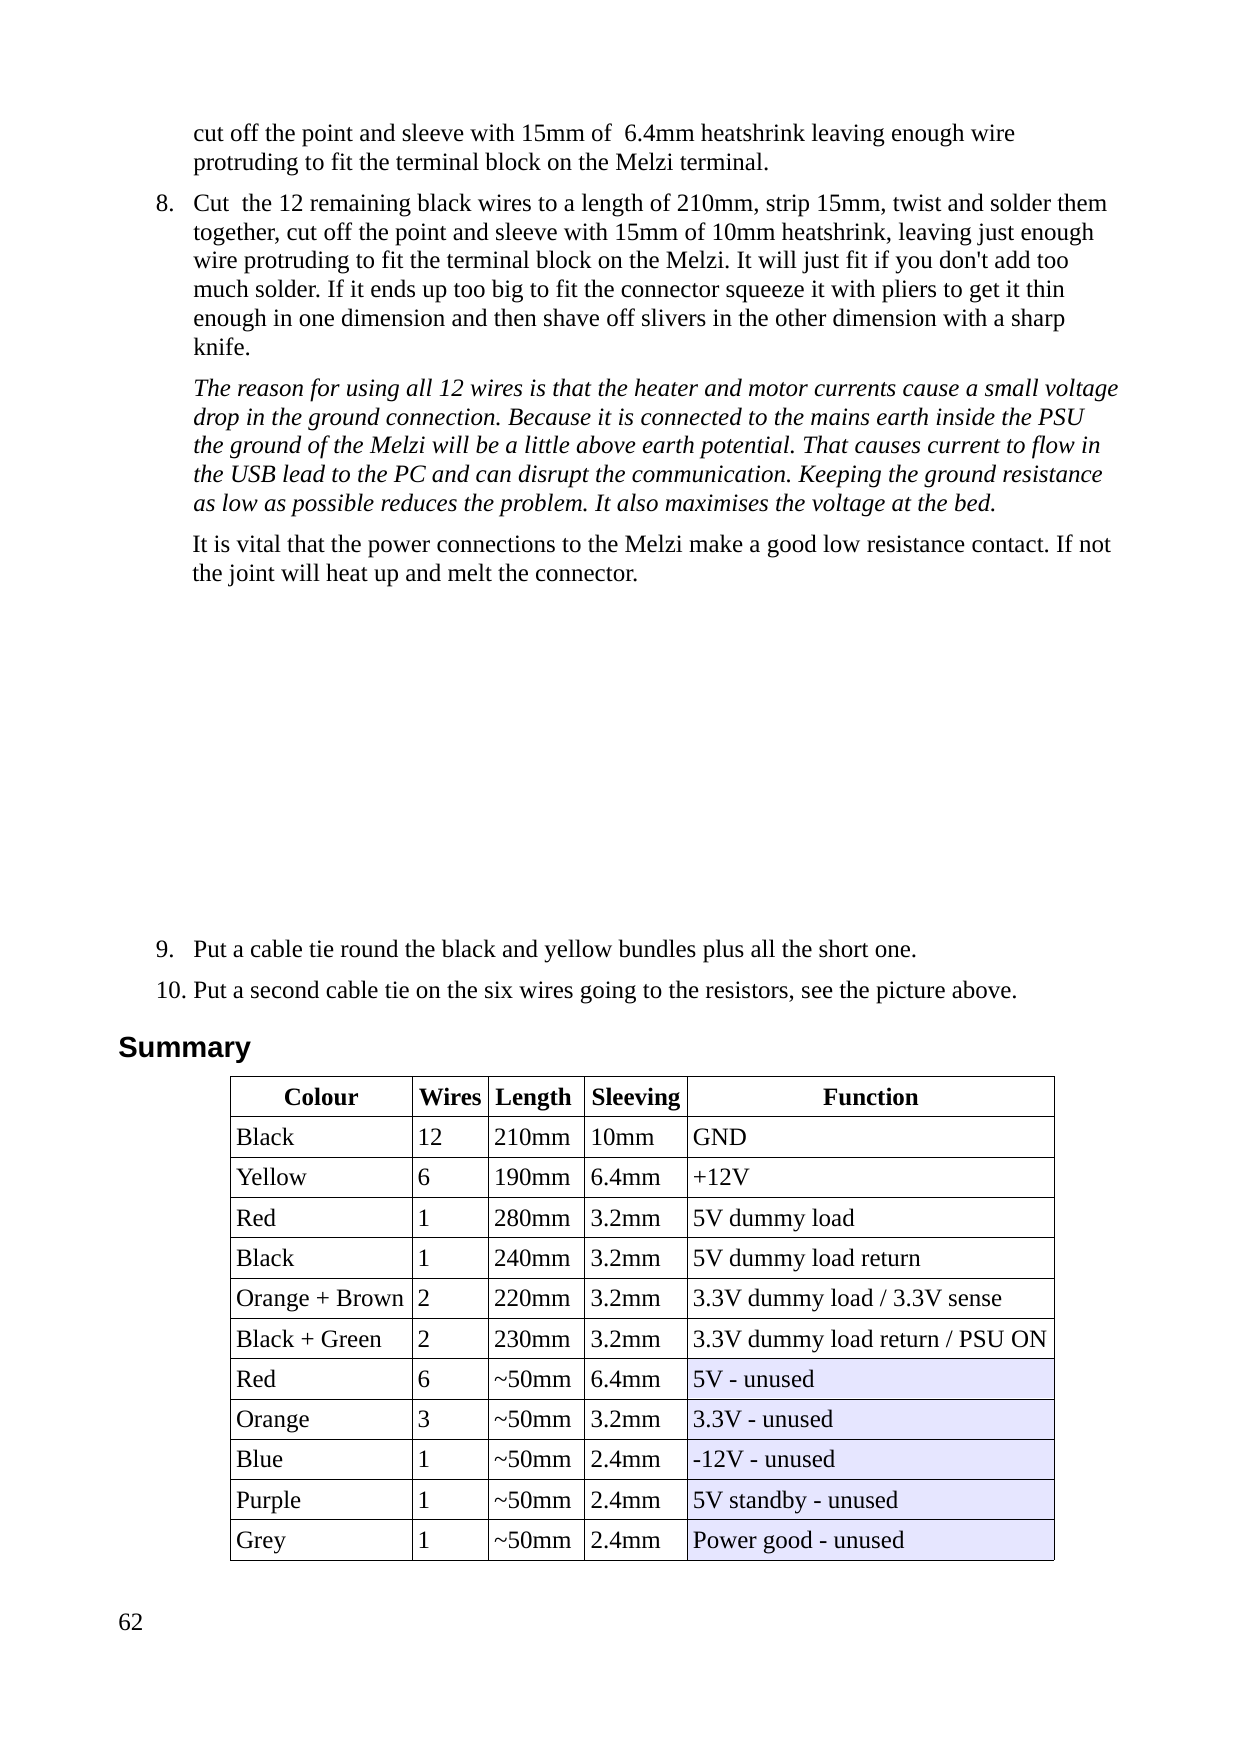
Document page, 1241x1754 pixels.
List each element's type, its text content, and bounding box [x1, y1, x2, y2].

table_cell Black [231, 1117, 412, 1157]
table_cell 1 [413, 1520, 488, 1560]
table_cell Grey [231, 1520, 412, 1560]
table_cell GND [688, 1117, 1054, 1157]
table_cell +12V [688, 1158, 1054, 1197]
table_cell 190mm [489, 1158, 584, 1197]
table_cell Blue [231, 1440, 412, 1479]
table_cell 210mm [489, 1117, 584, 1157]
table_cell 280mm [489, 1198, 584, 1237]
table_header [453, 599, 787, 934]
table_cell 3 [413, 1400, 488, 1439]
table_cell 1 [413, 1238, 488, 1277]
table_header [118, 599, 453, 934]
table_cell 6 [413, 1359, 488, 1398]
list cut off the point and sleeve with 15mm of 6.4mm heatshrink leaving enough wire protruding to fit the terminal block on the Melzi terminal. [156, 118, 1122, 176]
table_cell 5V dummy load [688, 1198, 1054, 1237]
table_cell 2 [413, 1279, 488, 1318]
table_cell 5V dummy load return [688, 1238, 1054, 1277]
table_cell Black + Green [231, 1319, 412, 1358]
list The reason for using all 12 wires is that the heater and motor currents cause a small voltage drop in the ground connection. Because it is connected to the mains earth inside the PSU the ground of the Melzi will be a little above earth potential. That causes current to flow in the USB lead to the PC and can disrupt the communication. Keeping the ground resistance as low as possible reduces the problem. It also maximises the voltage at the bed. [156, 373, 1122, 517]
table_cell Black [231, 1238, 412, 1277]
table_header Wires [413, 1077, 488, 1116]
subtitle Summary [118, 1030, 1122, 1064]
table_header Length [489, 1077, 584, 1116]
table_cell Orange [231, 1400, 412, 1439]
table_cell 2.4mm [585, 1520, 687, 1560]
table_cell 3.3V dummy load return / PSU ON [688, 1319, 1054, 1358]
table_cell 240mm [489, 1238, 584, 1277]
table_cell Power good - unused [688, 1520, 1054, 1560]
table_cell 220mm [489, 1279, 584, 1318]
table_cell Yellow [231, 1158, 412, 1197]
table_cell 12 [413, 1117, 488, 1157]
list Put a second cable tie on the six wires going to the resistors, see the picture above. [156, 976, 1122, 1004]
table_header Colour [231, 1077, 412, 1116]
table_cell 5V standby - unused [688, 1480, 1054, 1519]
table_cell ~50mm [489, 1400, 584, 1439]
table_cell 3.2mm [585, 1238, 687, 1277]
table_cell 1 [413, 1480, 488, 1519]
table_cell ~50mm [489, 1440, 584, 1479]
table_cell 3.2mm [585, 1319, 687, 1358]
table_cell Red [231, 1198, 412, 1237]
table_cell 3.2mm [585, 1198, 687, 1237]
table_cell -12V - unused [688, 1440, 1054, 1479]
table_cell Orange + Brown [231, 1279, 412, 1318]
table_cell 2.4mm [585, 1440, 687, 1479]
table_cell 5V - unused [688, 1359, 1054, 1398]
table_cell 6.4mm [585, 1158, 687, 1197]
table_cell ~50mm [489, 1520, 584, 1560]
table_cell 2 [413, 1319, 488, 1358]
table_cell 6.4mm [585, 1359, 687, 1398]
table_header Function [688, 1077, 1054, 1116]
table_cell 3.2mm [585, 1279, 687, 1318]
table_cell Red [231, 1359, 412, 1398]
text It is vital that the power connections to the Melzi make a good low resistance contact. If not the joint will heat up and melt the connector. [192, 529, 1122, 587]
table_cell ~50mm [489, 1359, 584, 1398]
table_cell 3.3V dummy load / 3.3V sense [688, 1279, 1054, 1318]
table_cell 230mm [489, 1319, 584, 1358]
table_cell 10mm [585, 1117, 687, 1157]
table_header [788, 599, 1122, 934]
table_cell 1 [413, 1198, 488, 1237]
table_cell 2.4mm [585, 1480, 687, 1519]
list Cut the 12 remaining black wires to a length of 210mm, strip 15mm, twist and solder them together, cut off the point and sleeve with 15mm of 10mm heatshrink, leaving just enough wire protruding to fit the terminal block on the Melzi. It will just fit if you don't add too much solder. If it ends up too big to fit the connector squeeze it with pliers to get it thin enough in one dimension and then shave off slivers in the other dimension with a sharp knife. [156, 188, 1122, 361]
table_cell ~50mm [489, 1480, 584, 1519]
table_cell 3.3V - unused [688, 1400, 1054, 1439]
table_cell 1 [413, 1440, 488, 1479]
table_cell 3.2mm [585, 1400, 687, 1439]
table_header Sleeving [585, 1077, 687, 1116]
table_cell 6 [413, 1158, 488, 1197]
list Put a cable tie round the black and yellow bundles plus all the short one. [156, 934, 1122, 963]
table_cell Purple [231, 1480, 412, 1519]
